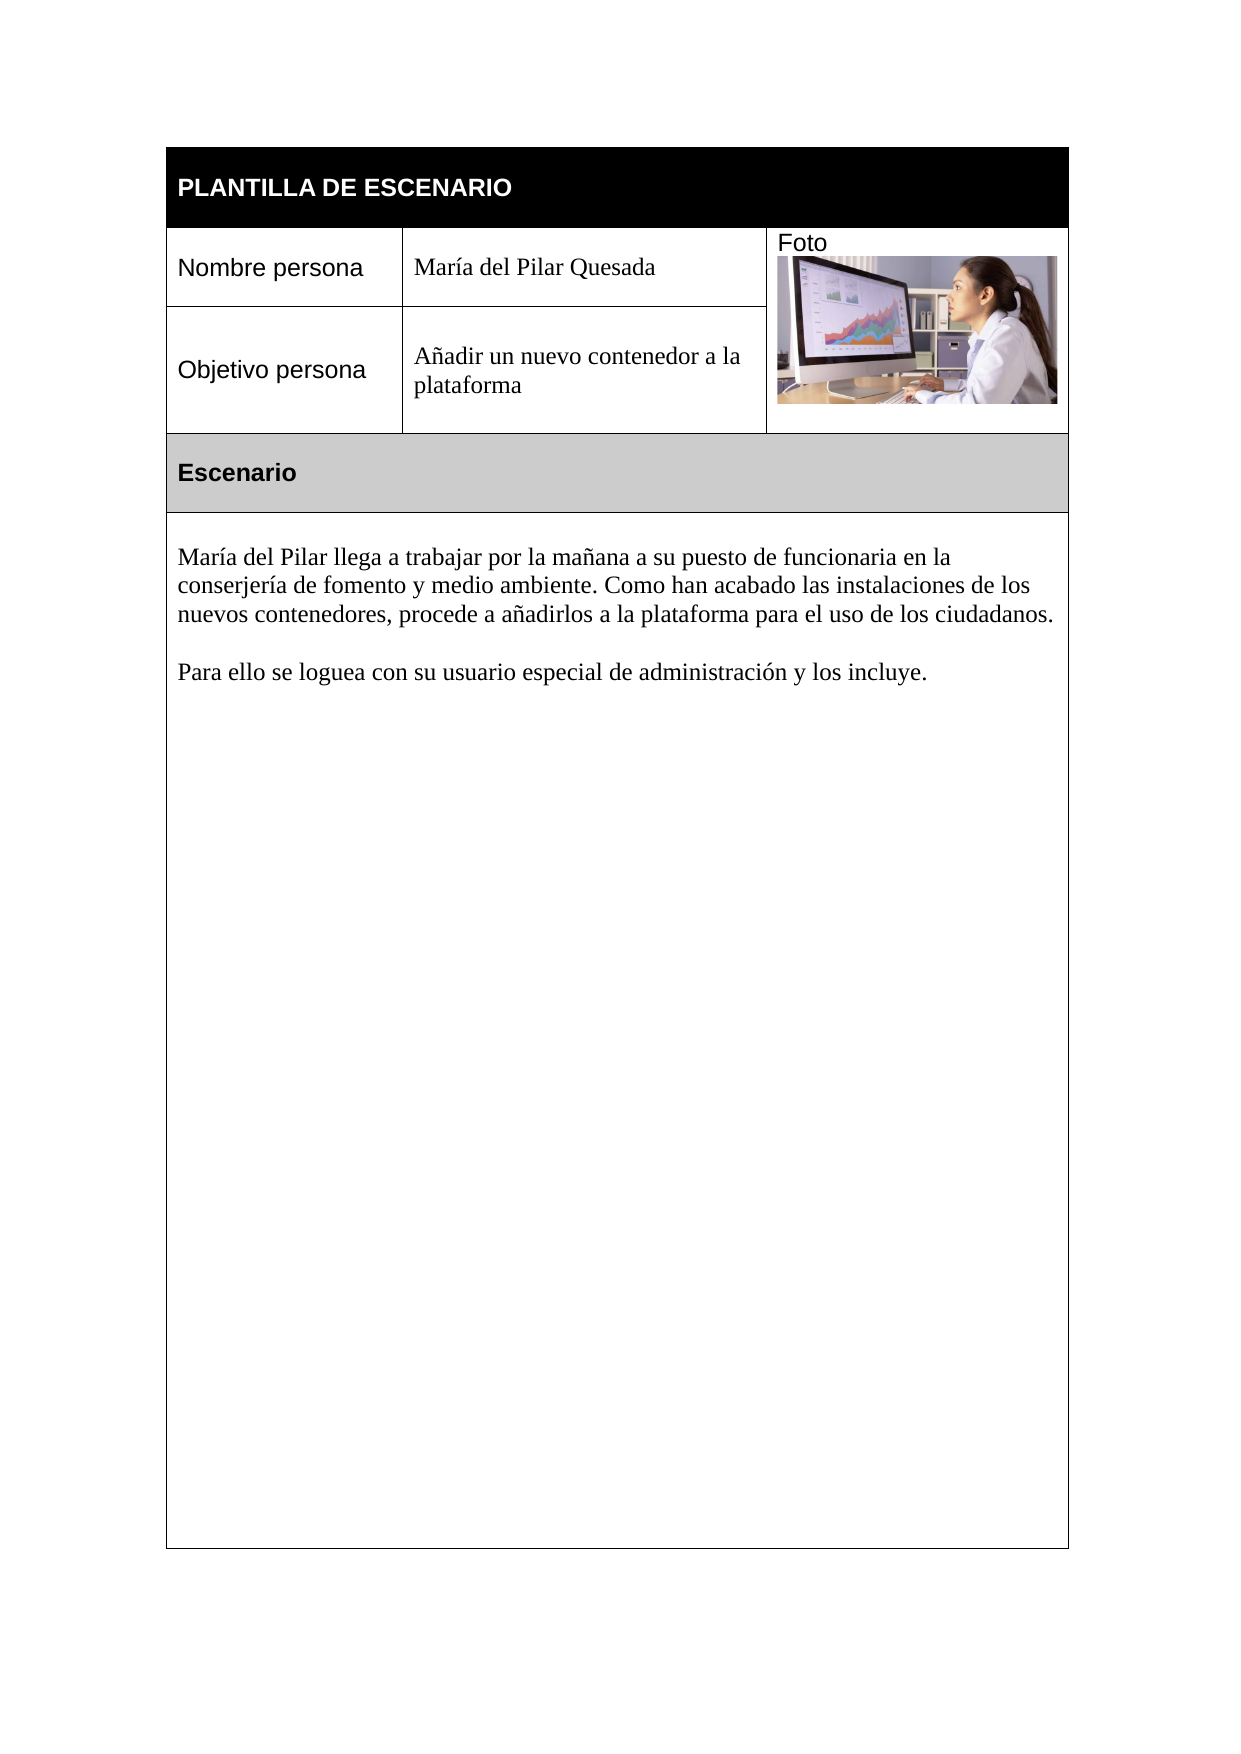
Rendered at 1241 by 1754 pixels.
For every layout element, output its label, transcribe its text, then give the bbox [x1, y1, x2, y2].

table_cell Objetivo persona [167, 307, 402, 432]
table_cell María del Pilar Quesada [403, 228, 766, 306]
table_cell Nombre persona [167, 228, 402, 306]
table_header PLANTILLA DE ESCENARIO [167, 148, 1068, 227]
table_cell Añadir un nuevo contenedor a la plataforma [403, 307, 766, 432]
table_cell Foto [767, 228, 1068, 432]
table_cell María del Pilar llega a trabajar por la mañana a su puesto de funcionaria en la conserjería de fomento y medio ambiente. Como han acabado las instalaciones de los nuevos contenedores, procede a añadirlos a la plataforma para el uso de los ciudadanos. Para ello se loguea con su usuario especial de administración y los incluye. [167, 513, 1068, 1548]
picture [777, 256, 1058, 404]
table_cell Escenario [167, 434, 1068, 512]
